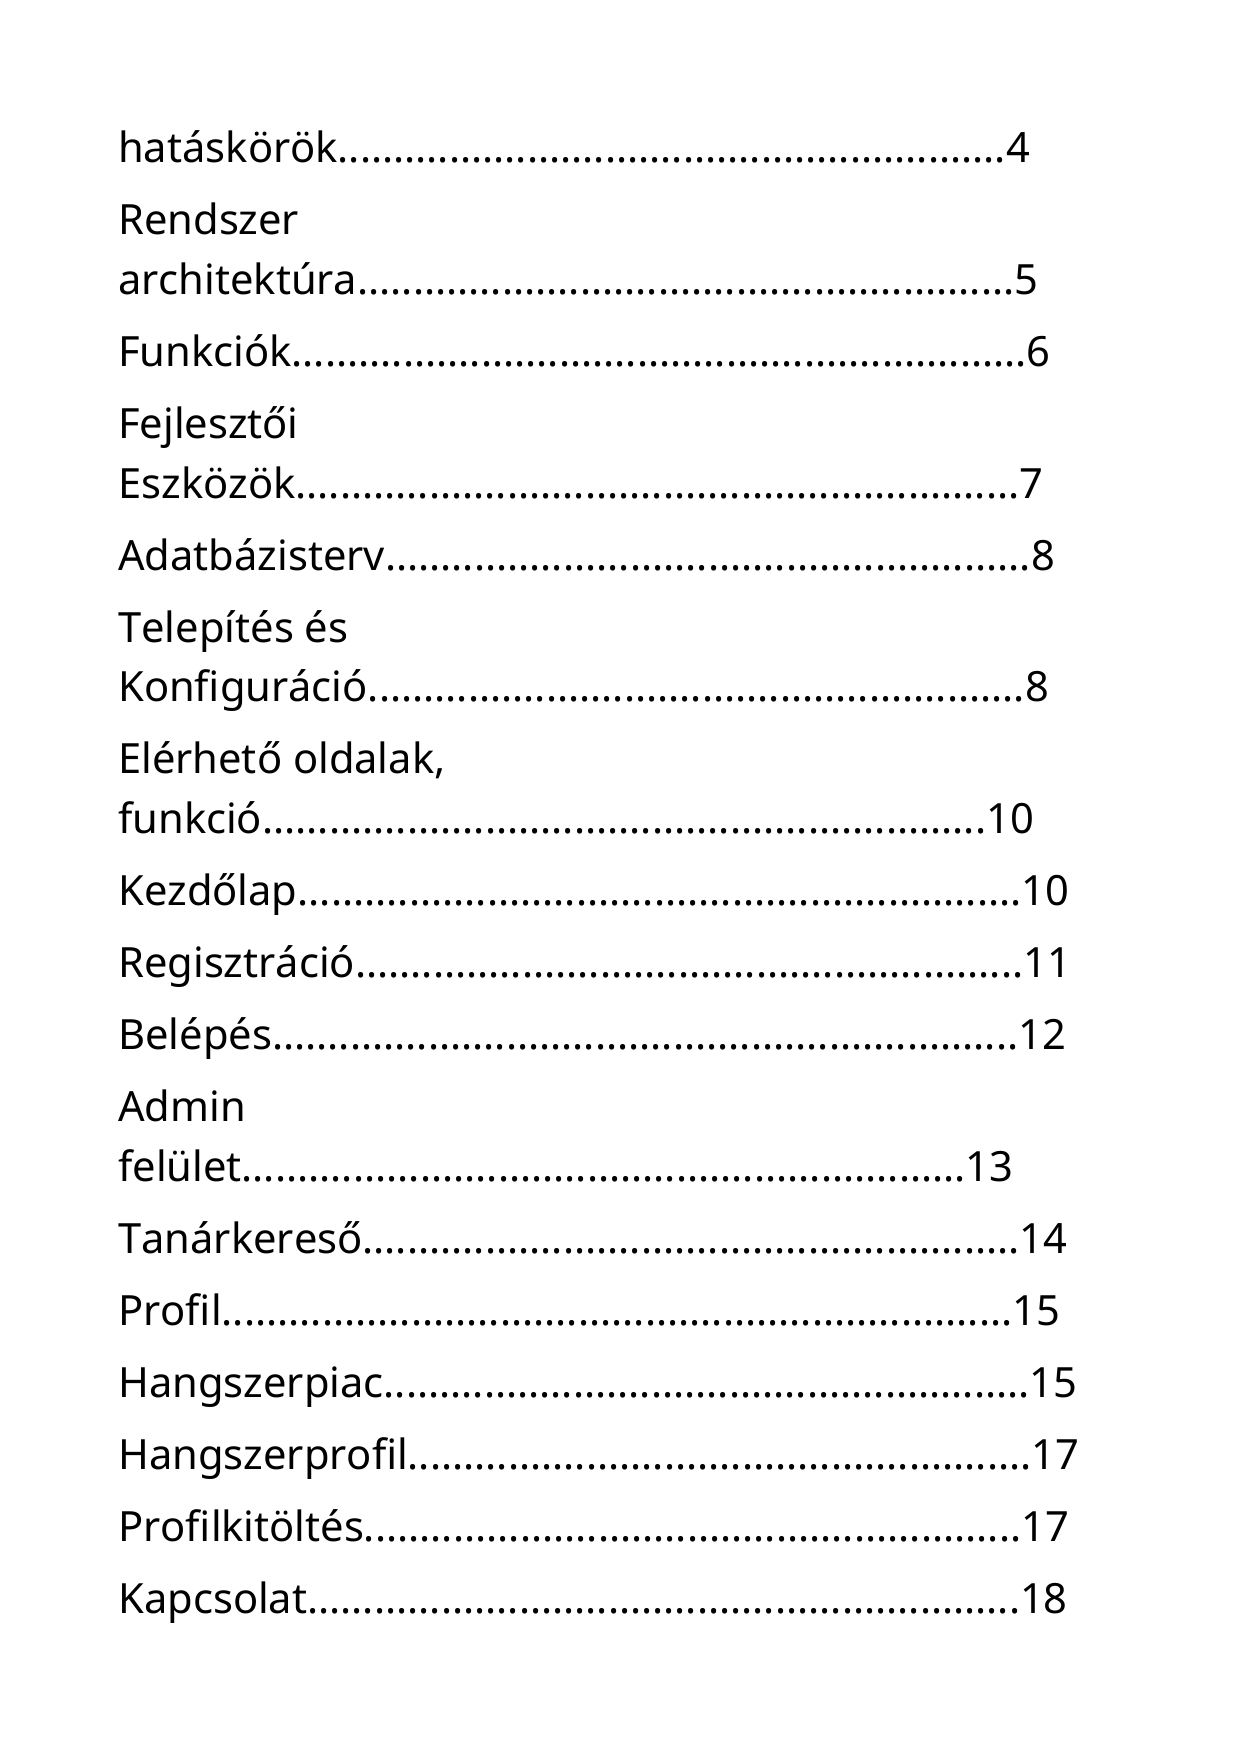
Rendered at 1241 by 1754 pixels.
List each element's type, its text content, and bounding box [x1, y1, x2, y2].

text Admin felület.................................................................13 [118, 1077, 1122, 1194]
text Hangszerpiac..........................................................15 [118, 1353, 1122, 1410]
text Rendszer architektúra...........................................................5 [118, 190, 1122, 307]
text Adatbázisterv..........................................................8 [118, 526, 1122, 582]
text Funkciók..................................................................6 [118, 322, 1122, 379]
text Kezdőlap.................................................................10 [118, 861, 1122, 918]
text Belépés...................................................................12 [118, 1005, 1122, 1062]
text Kapcsolat................................................................18 [118, 1569, 1122, 1626]
text Tanárkereső...........................................................14 [118, 1209, 1122, 1266]
text hatáskörök............................................................4 [118, 118, 1122, 175]
text Telepítés és Konfiguráció...........................................................8 [118, 598, 1122, 714]
text Regisztráció............................................................11 [118, 933, 1122, 990]
text Profil.......................................................................15 [118, 1281, 1122, 1338]
text Hangszerprofil........................................................17 [118, 1425, 1122, 1482]
text Fejlesztői Eszközök.................................................................7 [118, 394, 1122, 510]
text Profilkitöltés...........................................................17 [118, 1497, 1122, 1554]
text Elérhető oldalak, funkció.................................................................10 [118, 729, 1122, 846]
